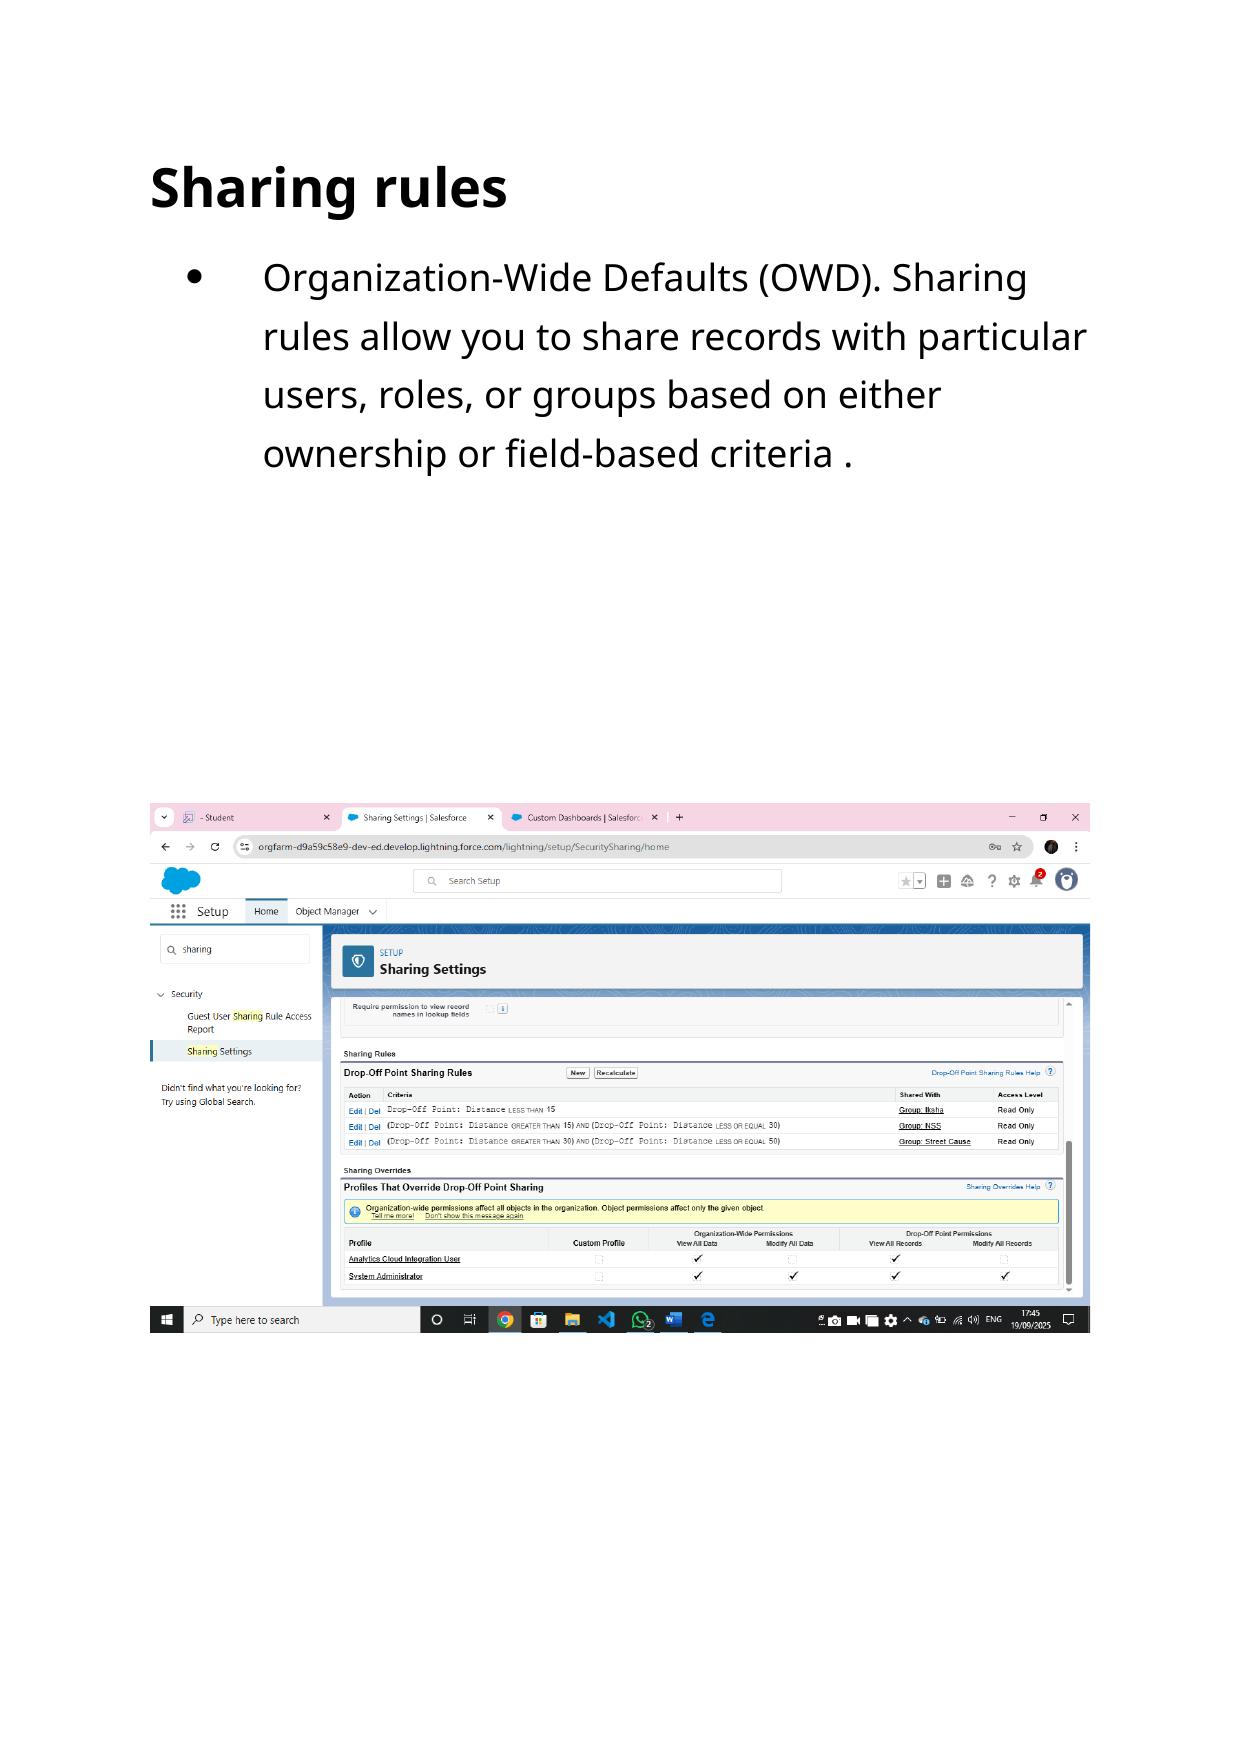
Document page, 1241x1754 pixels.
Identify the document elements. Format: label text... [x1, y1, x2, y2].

text Sharing rules [150, 150, 1090, 224]
list Organization-Wide Defaults (OWD). Sharing rules allow you to share records with particular users, roles, or groups based on either ownership or field-based criteria . [187, 251, 1090, 478]
